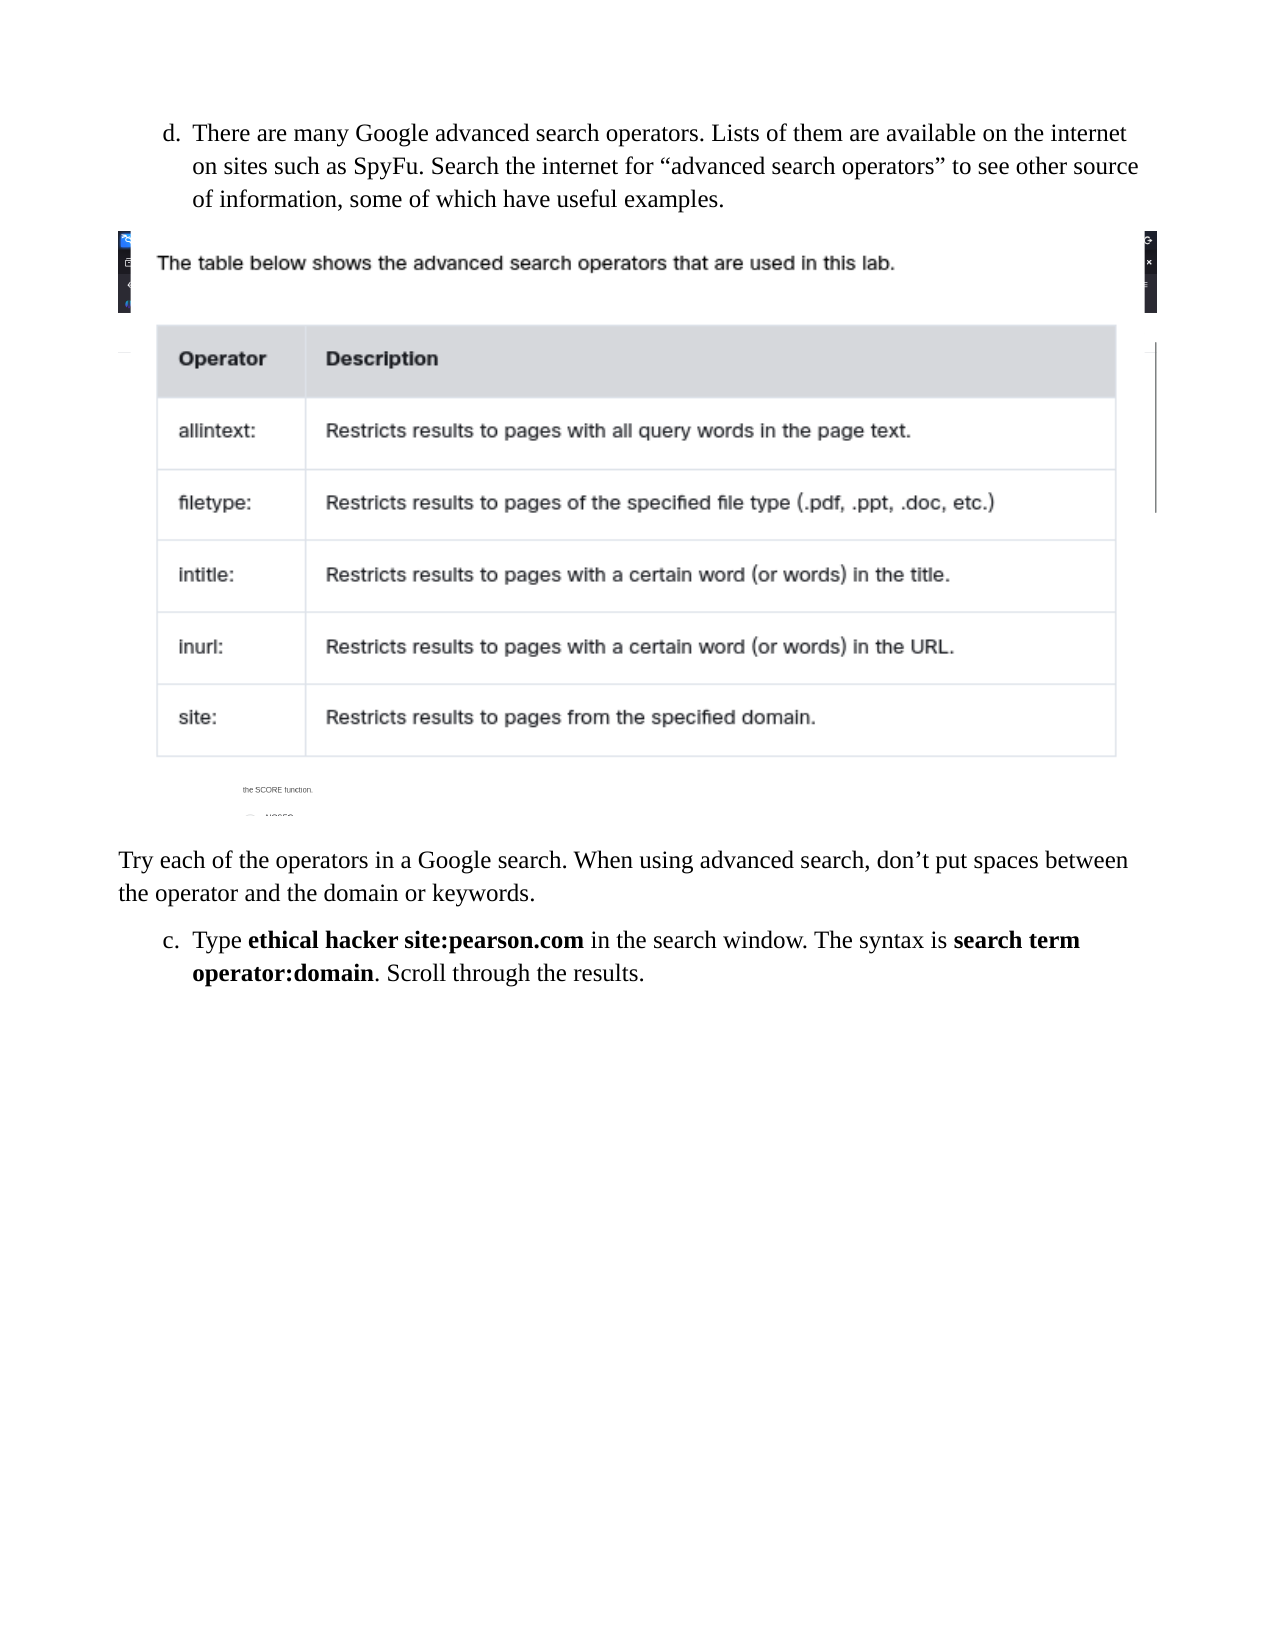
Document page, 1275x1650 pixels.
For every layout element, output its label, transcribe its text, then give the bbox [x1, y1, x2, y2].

list There are many Google advanced search operators. Lists of them are available on the internet on sites such as SpyFu. Search the internet for “advanced search operators” to see other source of information, some of which have useful examples. [162, 118, 1157, 213]
picture [118, 231, 1157, 816]
text Try each of the operators in a Google search. When using advanced search, don’t put spaces between the operator and the domain or keywords. [118, 845, 1157, 907]
list Type ethical hacker site:pearson.com in the search window. The syntax is search term operator:domain. Scroll through the results. [162, 925, 1157, 987]
